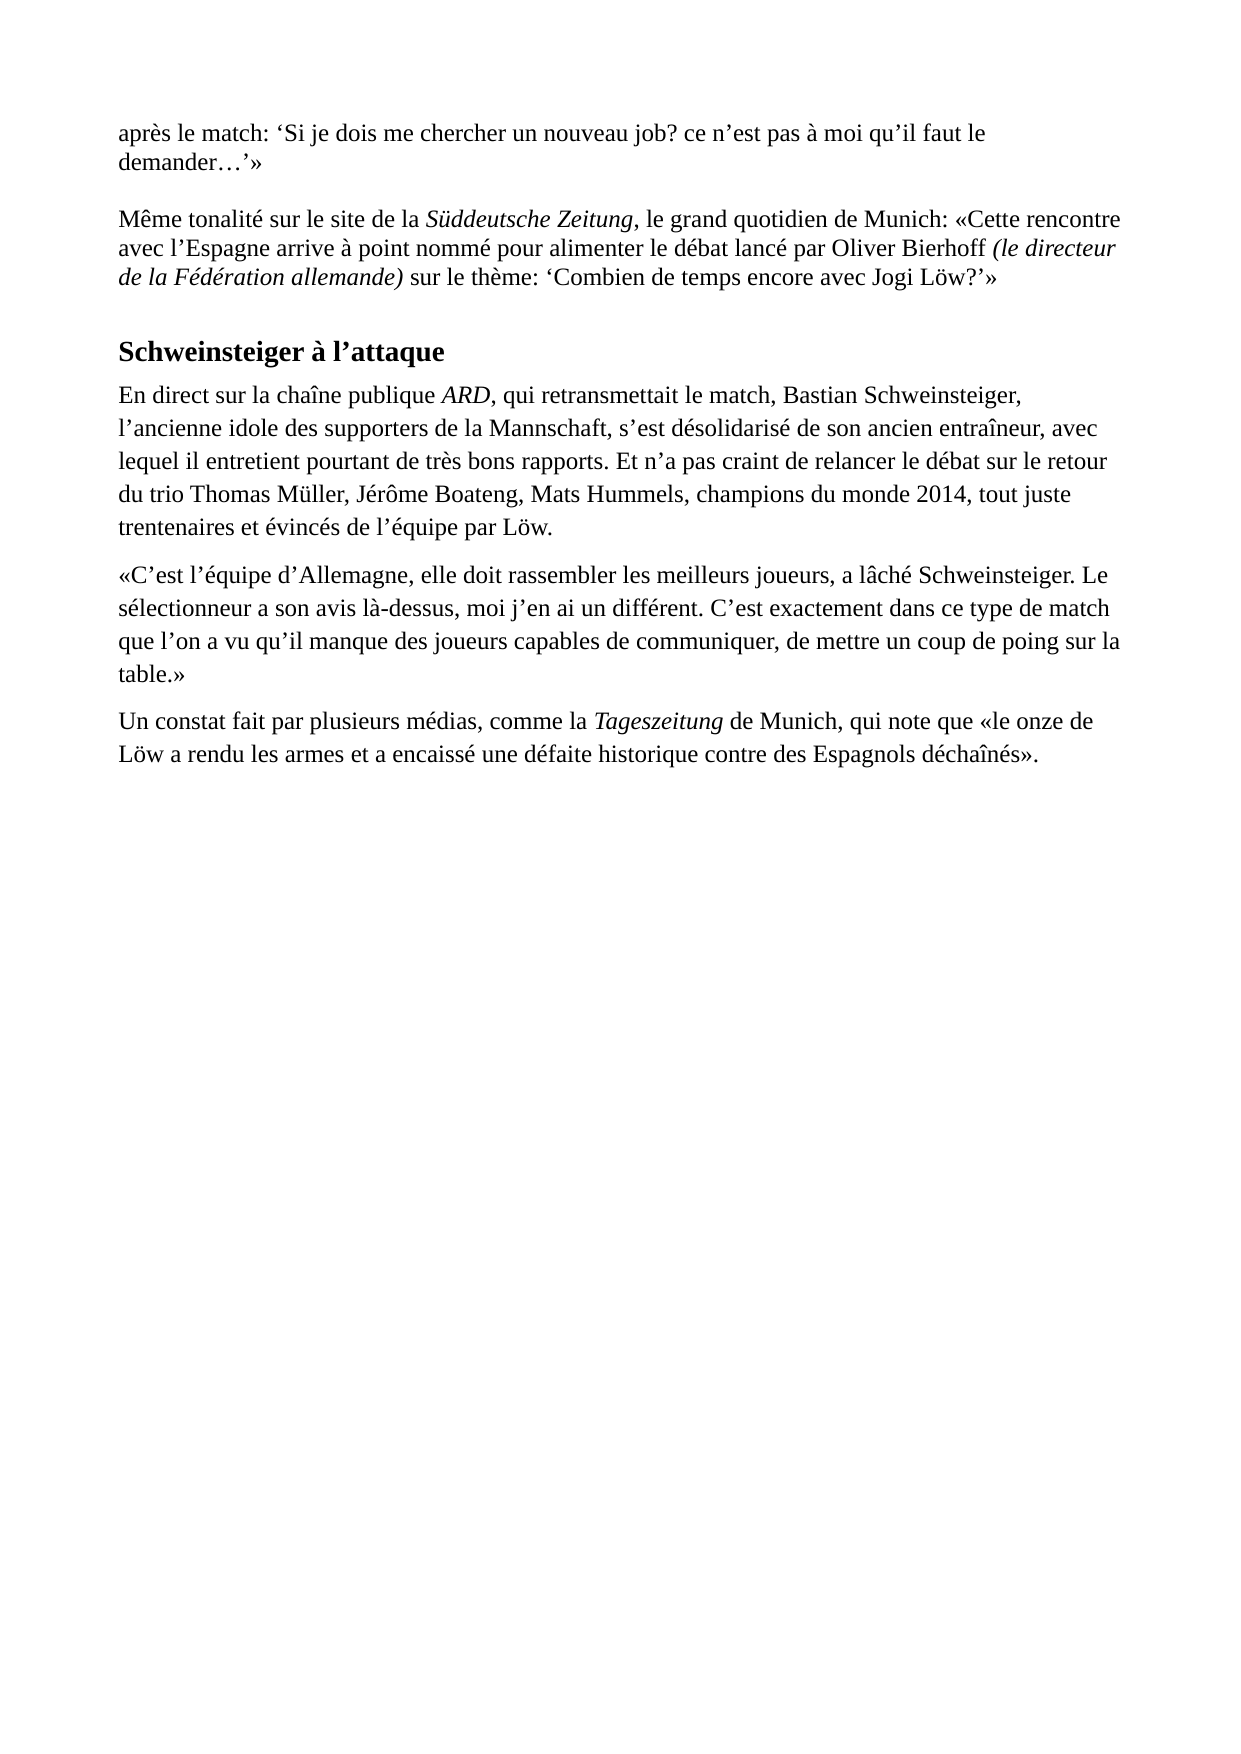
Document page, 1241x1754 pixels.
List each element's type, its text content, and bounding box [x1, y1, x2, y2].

text après le match: ‘Si je dois me chercher un nouveau job? ce n’est pas à moi qu’il faut le demander…’» [118, 118, 1122, 176]
text Même tonalité sur le site de la Süddeutsche Zeitung, le grand quotidien de Munich: «Cette rencontre avec l’Espagne arrive à point nommé pour alimenter le débat lancé par Oliver Bierhoff (le directeur de la Fédération allemande) sur le thème: ‘Combien de temps encore avec Jogi Löw?’» [118, 204, 1122, 291]
text En direct sur la chaîne publique ARD, qui retransmettait le match, Bastian Schweinsteiger, l’ancienne idole des supporters de la Mannschaft, s’est désolidarisé de son ancien entraîneur, avec lequel il entretient pourtant de très bons rapports. Et n’a pas craint de relancer le débat sur le retour du trio Thomas Müller, Jérôme Boateng, Mats Hummels, champions du monde 2014, tout juste trentenaires et évincés de l’équipe par Löw. [118, 380, 1122, 541]
text Un constat fait par plusieurs médias, comme la Tageszeitung de Munich, qui note que «le onze de Löw a rendu les armes et a encaissé une défaite historique contre des Espagnols déchaînés». [118, 706, 1122, 768]
text «C’est l’équipe d’Allemagne, elle doit rassembler les meilleurs joueurs, a lâché Schweinsteiger. Le sélectionneur a son avis là-dessus, moi j’en ai un différent. C’est exactement dans ce type de match que l’on a vu qu’il manque des joueurs capables de communiquer, de mettre un coup de poing sur la table.» [118, 560, 1122, 687]
subtitle Schweinsteiger à l’attaque [118, 334, 1122, 367]
